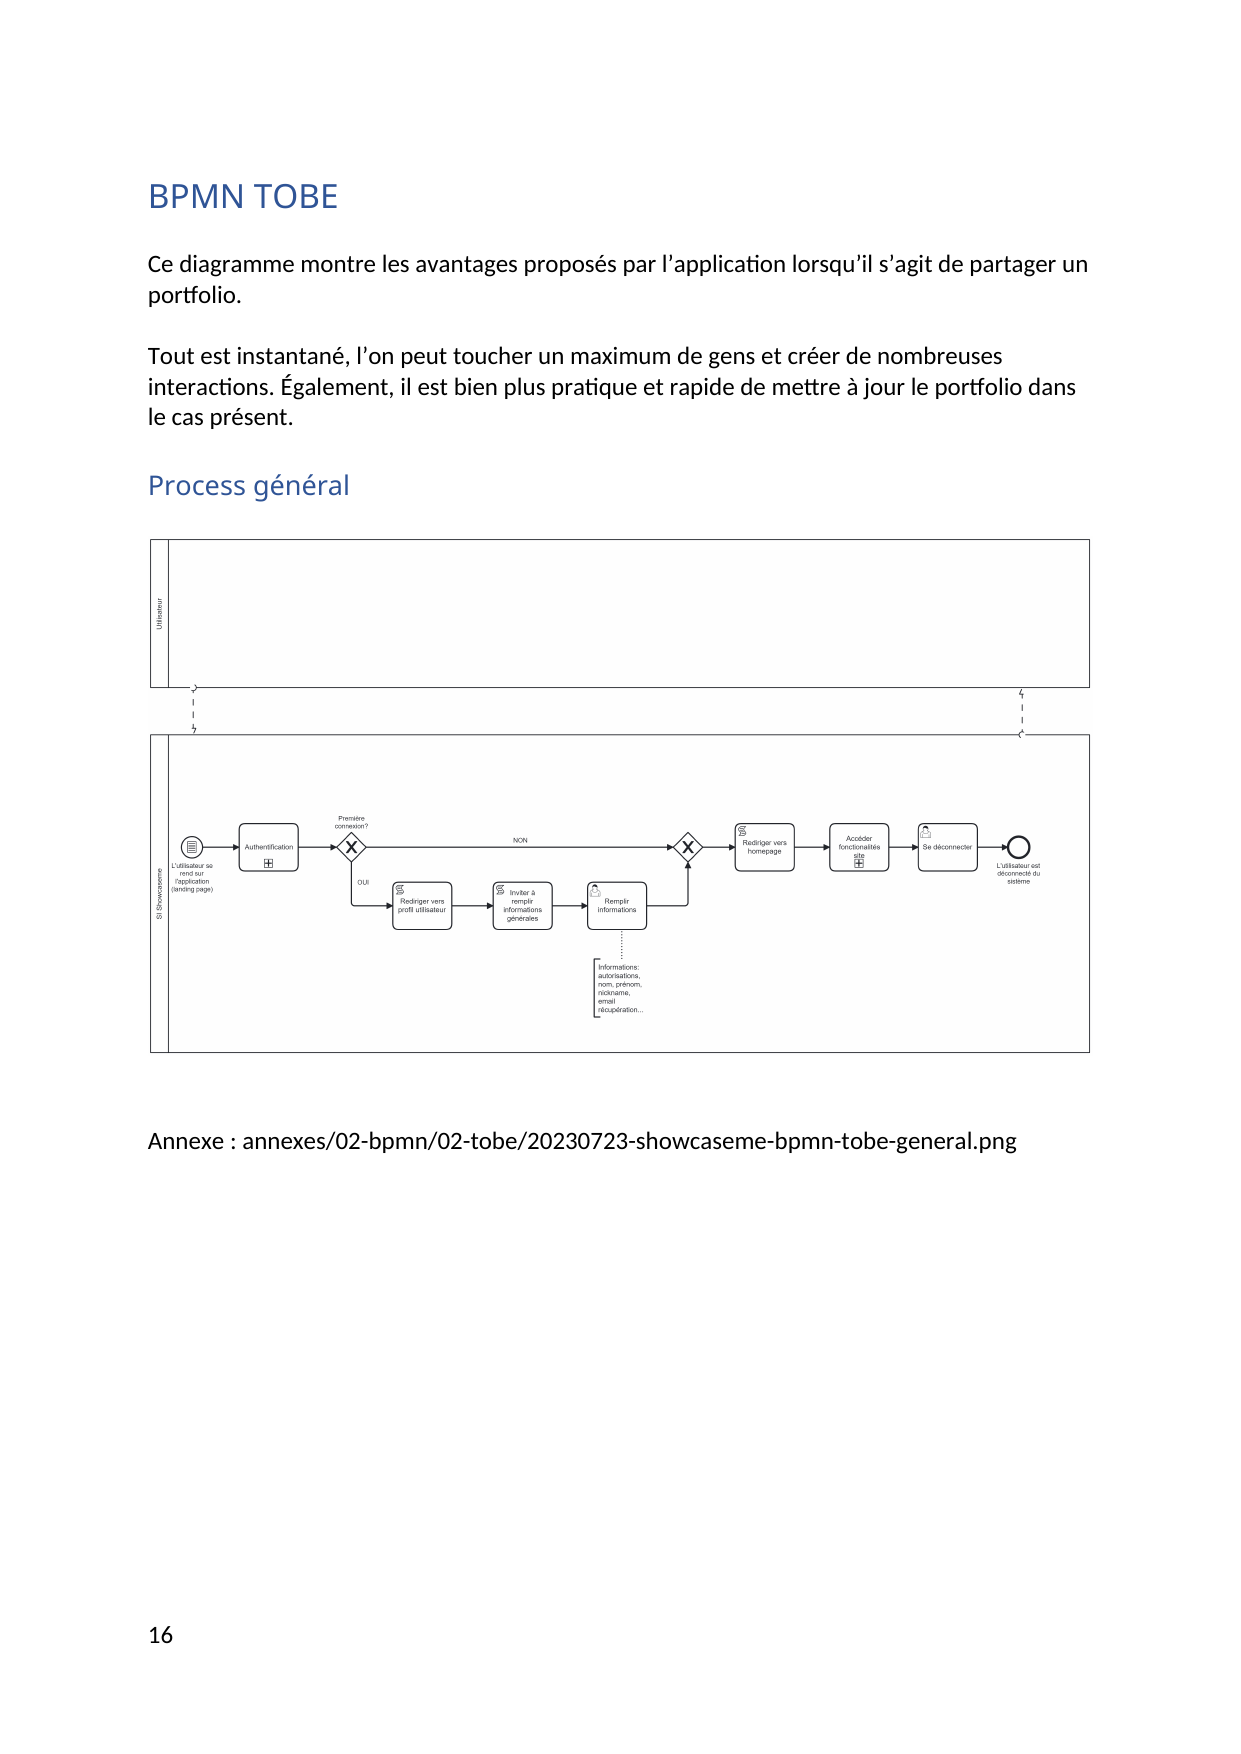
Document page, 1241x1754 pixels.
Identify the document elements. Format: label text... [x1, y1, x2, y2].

subtitle Process général [148, 466, 1093, 503]
picture [147, 536, 1093, 1056]
subtitle BPMN TOBE [148, 173, 1093, 218]
text Annexe : annexes/02-bpmn/02-tobe/20230723-showcaseme-bpmn-tobe-general.png [148, 1126, 1093, 1156]
text Ce diagramme montre les avantages proposés par l’application lorsqu’il s’agit de partager un portfolio. [148, 248, 1093, 309]
text Tout est instantané, l’on peut toucher un maximum de gens et créer de nombreuses interactions. Également, il est bien plus pratique et rapide de mettre à jour le portfolio dans le cas présent. [148, 340, 1093, 432]
